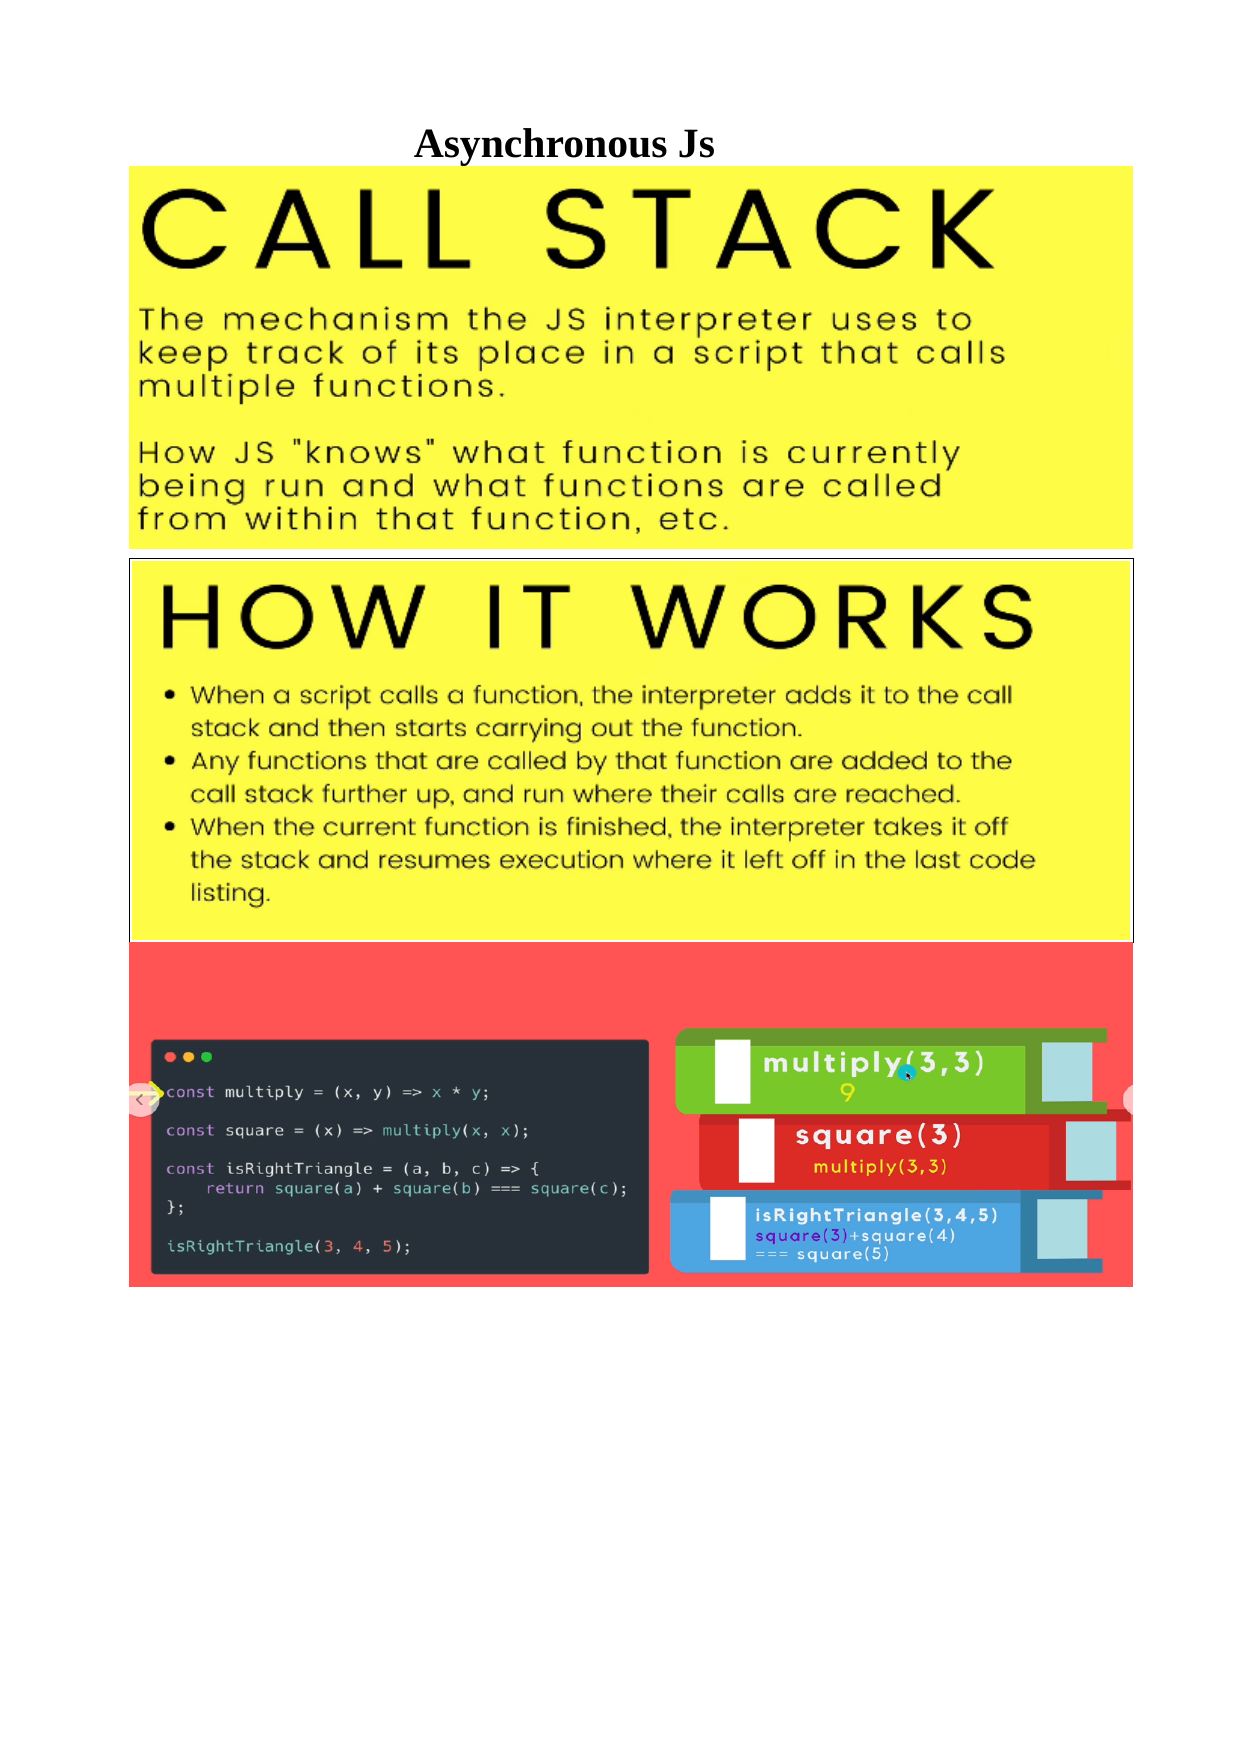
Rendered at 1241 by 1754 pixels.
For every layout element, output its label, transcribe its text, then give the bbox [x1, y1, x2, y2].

picture [132, 561, 1130, 940]
text Asynchronous Js [118, 118, 1122, 166]
picture [129, 166, 1133, 549]
picture [129, 942, 1133, 1287]
